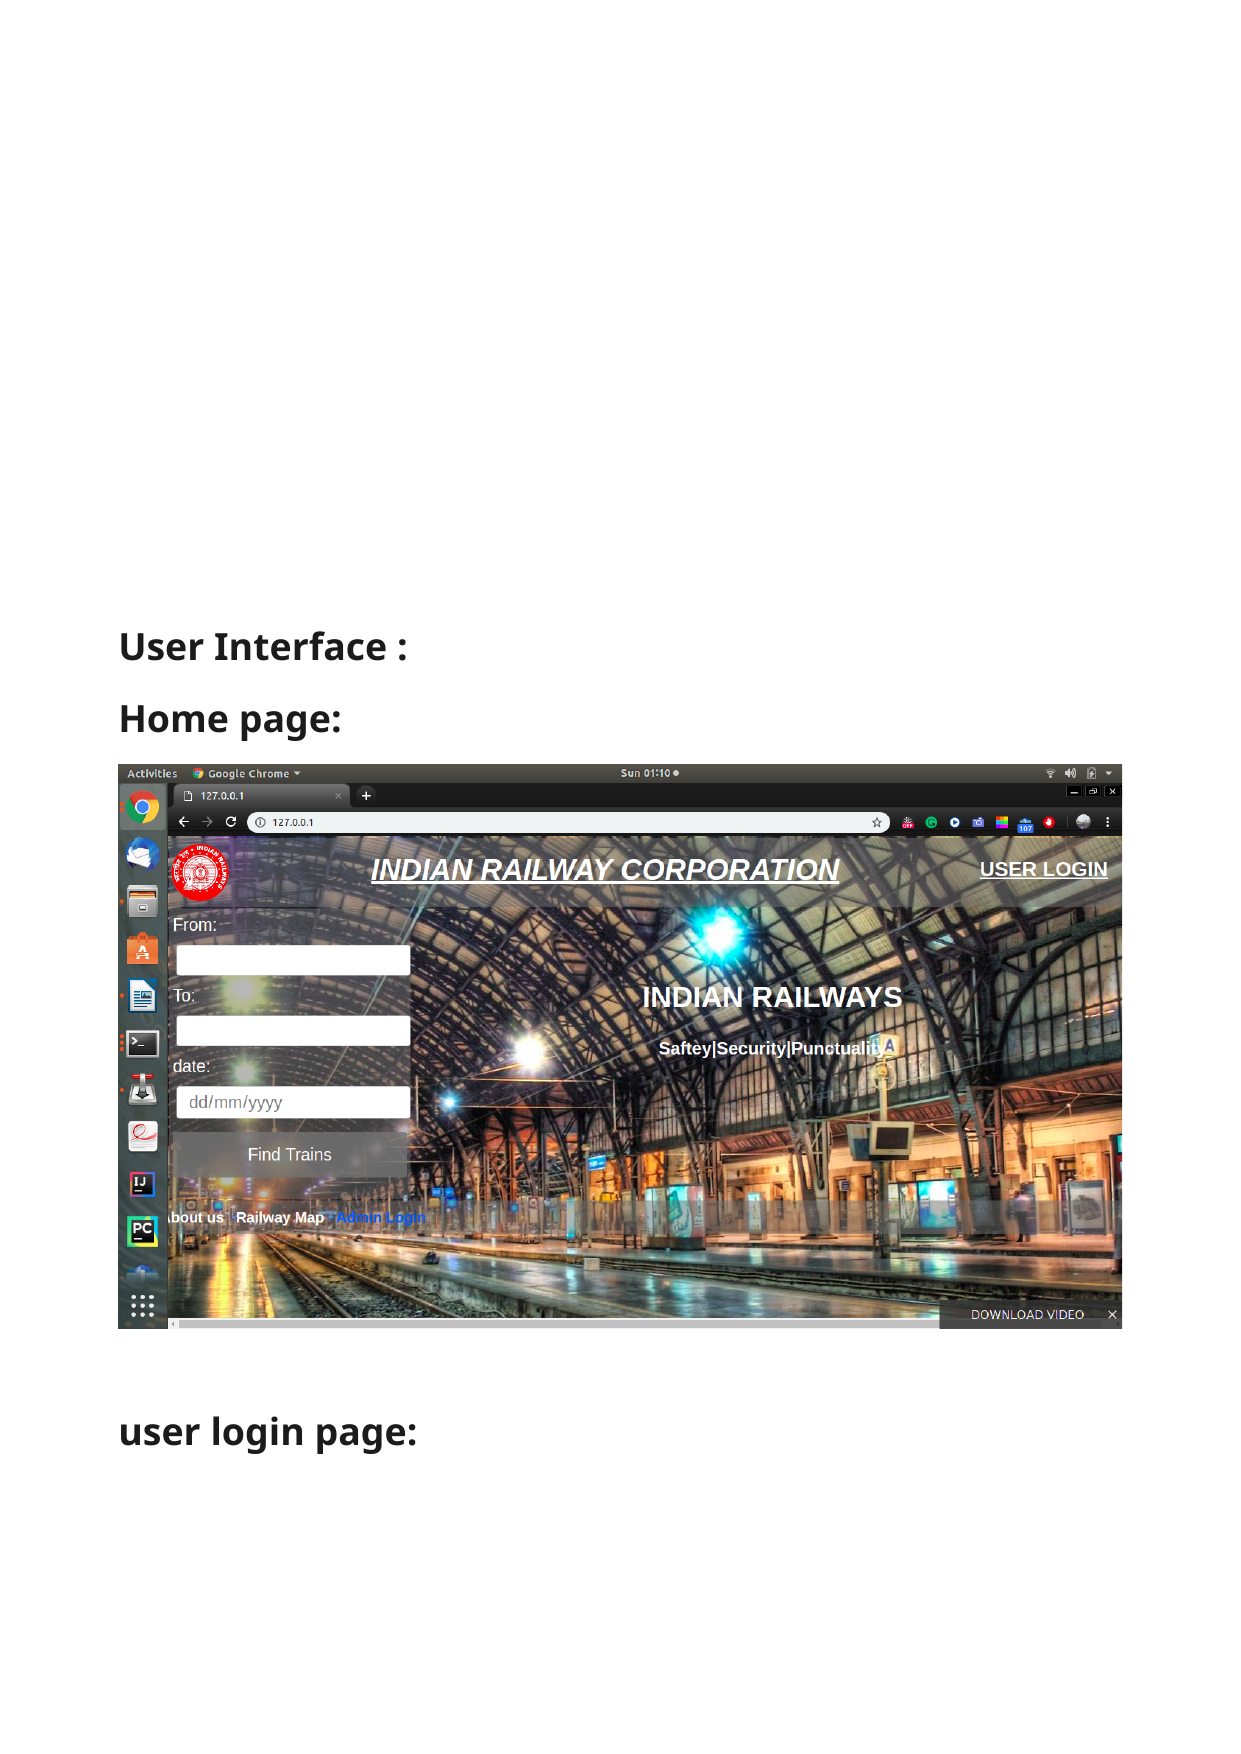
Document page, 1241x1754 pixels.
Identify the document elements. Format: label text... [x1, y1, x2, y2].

text User Interface : [118, 621, 1122, 672]
picture [118, 764, 1123, 1329]
text Home page: [118, 692, 1122, 743]
text user login page: [118, 1405, 1122, 1456]
